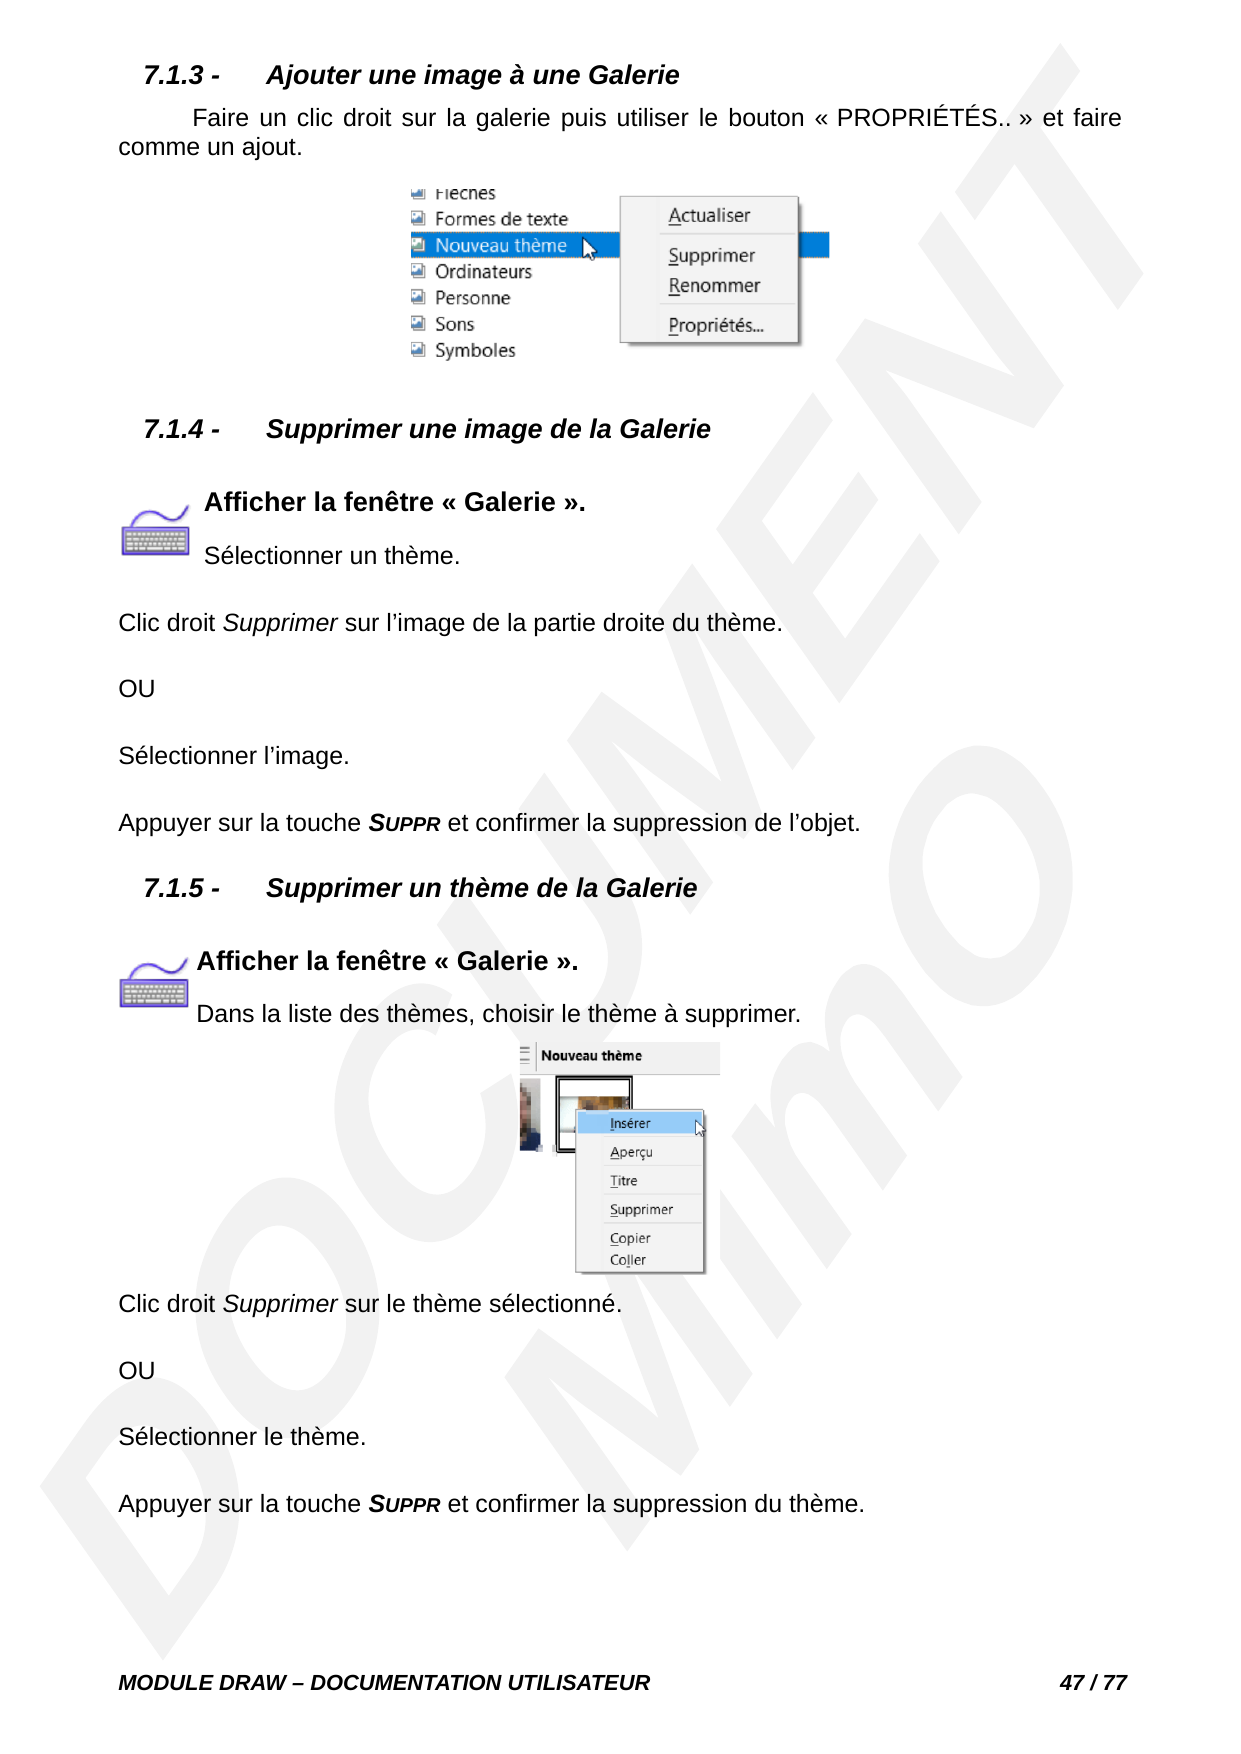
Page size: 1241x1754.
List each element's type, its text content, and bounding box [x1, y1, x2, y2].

picture [411, 189, 830, 364]
picture [115, 946, 191, 1021]
text OU [118, 1356, 1122, 1384]
picture [117, 493, 192, 569]
text Appuyer sur la touche Suppr et confirmer la suppression du thème. [118, 1489, 1122, 1518]
text Faire un clic droit sur la galerie puis utiliser le bouton « Propriétés.. » et faire comme un ajout. [118, 103, 1122, 160]
text Afficher la fenêtre « Galerie ». [118, 944, 1122, 976]
text Afficher la fenêtre « Galerie ». [118, 486, 1122, 517]
text Sélectionner le thème. [118, 1422, 1122, 1451]
picture [519, 1042, 721, 1275]
text Dans la liste des thèmes, choisir le thème à supprimer. [118, 999, 1122, 1028]
text Sélectionner l’image. [118, 741, 1122, 770]
subtitle Supprimer une image de la Galerie [143, 413, 1122, 445]
text OU [118, 674, 1122, 703]
text Clic droit Supprimer sur l’image de la partie droite du thème. [118, 608, 1122, 636]
text Appuyer sur la touche Suppr et confirmer la suppression de l’objet. [118, 808, 1122, 837]
text Clic droit Supprimer sur le thème sélectionné. [118, 1066, 1122, 1318]
text Sélectionner un thème. [118, 541, 1122, 570]
subtitle Supprimer un thème de la Galerie [143, 872, 1122, 903]
subtitle Ajouter une image à une Galerie [143, 59, 1122, 90]
